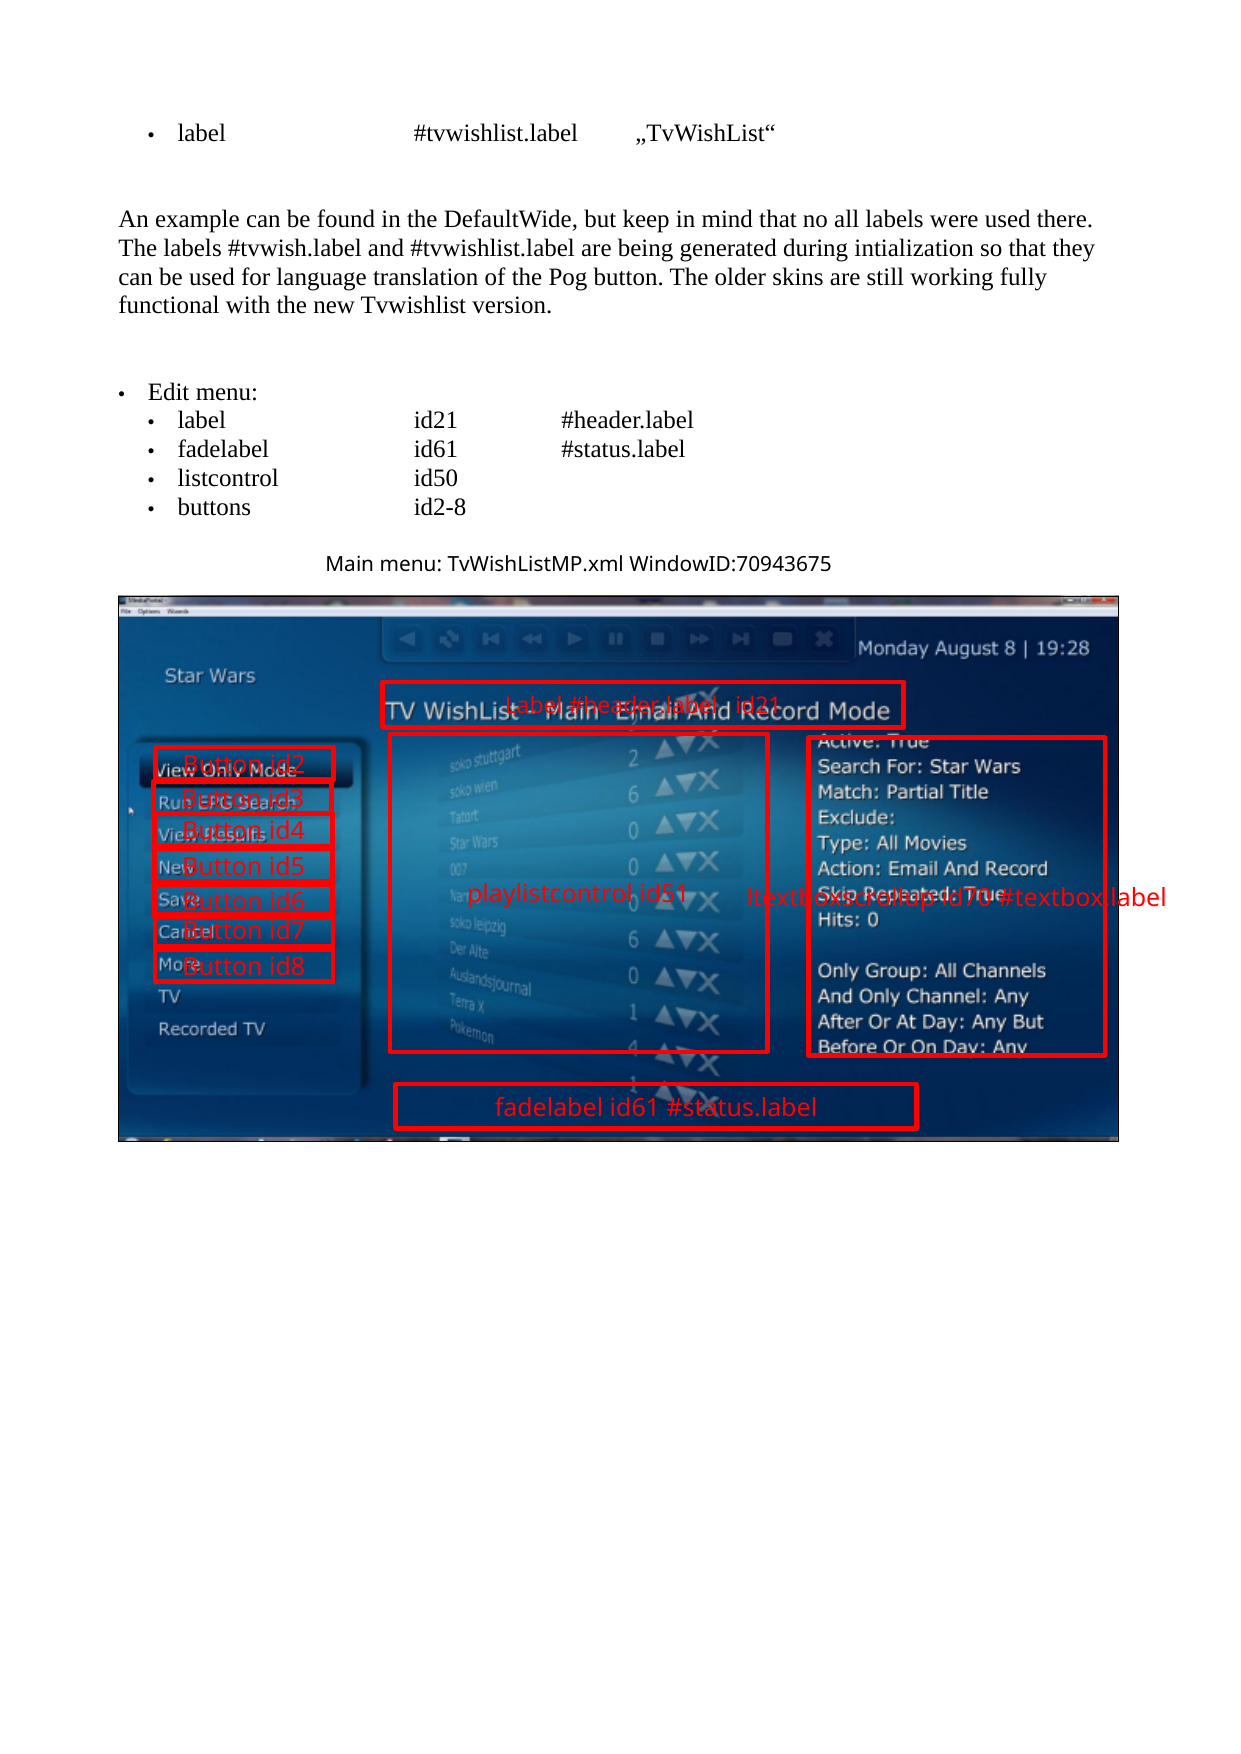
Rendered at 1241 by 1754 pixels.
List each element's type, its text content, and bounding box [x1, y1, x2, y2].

list buttons id2-8 [148, 492, 1122, 521]
list Edit menu: [118, 377, 1122, 406]
picture [119, 597, 1118, 1141]
list fadelabel id61 #status.label [148, 434, 1122, 463]
list label #tvwishlist.label „TvWishList“ [148, 118, 1122, 147]
list label id21 #header.label [148, 406, 1122, 434]
list listcontrol id50 [148, 463, 1122, 492]
text An example can be found in the DefaultWide, but keep in mind that no all labels were used there. The labels #tvwish.label and #tvwishlist.label are being generated during intialization so that they can be used for language translation of the Pog button. The older skins are still working fully functional with the new Tvwishlist version. [118, 204, 1122, 319]
